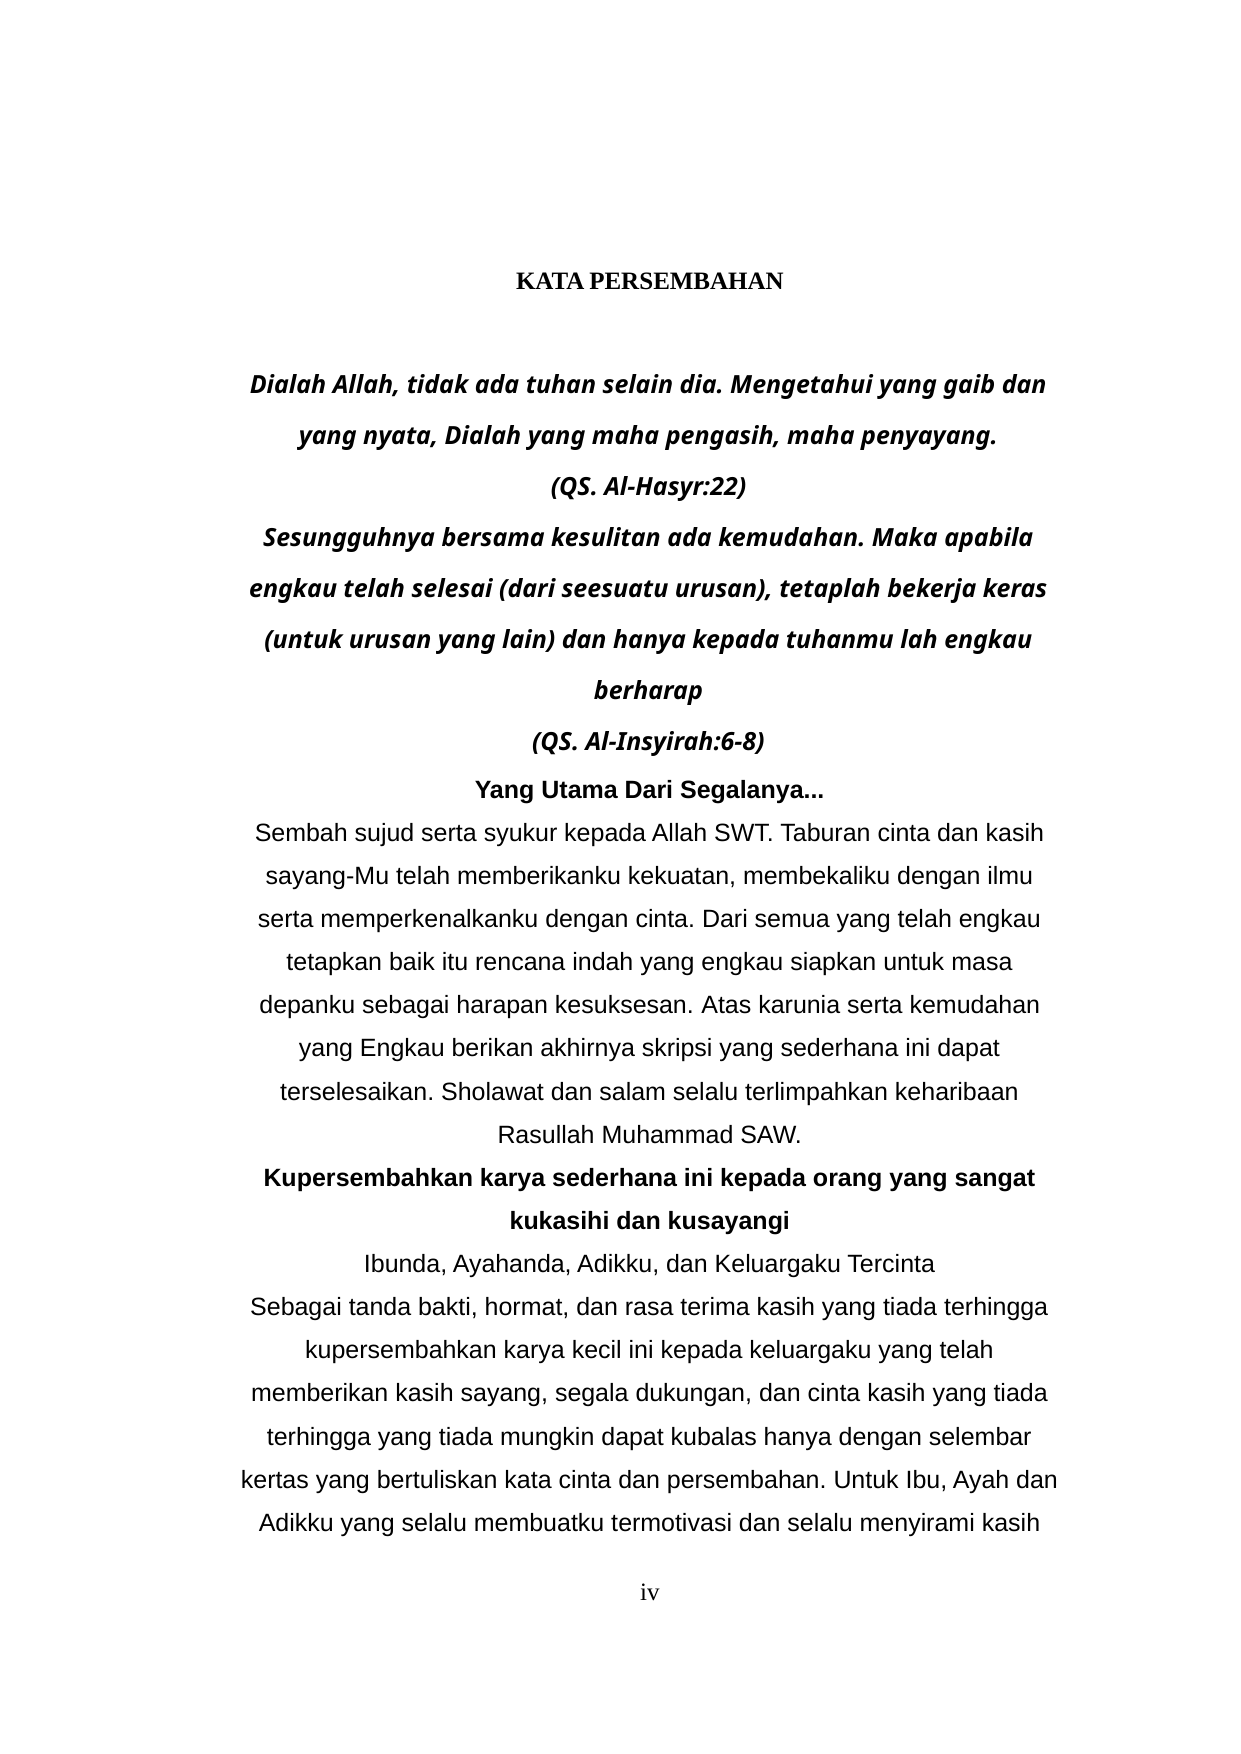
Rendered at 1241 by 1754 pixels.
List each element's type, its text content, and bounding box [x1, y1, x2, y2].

text (QS. Al-Hasyr:22) [236, 468, 1063, 502]
text Yang Utama Dari Segalanya... [236, 775, 1063, 803]
text (QS. Al-Insyirah:6-8) [236, 724, 1063, 758]
text Kupersembahkan karya sederhana ini kepada orang yang sangat kukasihi dan kusayangi [236, 1163, 1063, 1235]
text Sebagai tanda bakti, hormat, dan rasa terima kasih yang tiada terhingga kupersembahkan karya kecil ini kepada keluargaku yang telah memberikan kasih sayang, segala dukungan, dan cinta kasih yang tiada terhingga yang tiada mungkin dapat kubalas hanya dengan selembar kertas yang bertuliskan kata cinta dan persembahan. Untuk Ibu, Ayah dan Adikku yang selalu membuatku termotivasi dan selalu menyirami kasih [236, 1292, 1063, 1537]
text Sesungguhnya bersama kesulitan ada kemudahan. Maka apabila engkau telah selesai (dari seesuatu urusan), tetaplah bekerja keras (untuk urusan yang lain) dan hanya kepada tuhanmu lah engkau berharap [236, 519, 1063, 707]
text KATA PERSEMBAHAN [236, 266, 1063, 294]
text Ibunda, Ayahanda, Adikku, dan Keluargaku Tercinta [236, 1249, 1063, 1278]
text Dialah Allah, tidak ada tuhan selain dia. Mengetahui yang gaib dan yang nyata, Dialah yang maha pengasih, maha penyayang. [236, 366, 1063, 451]
text Sembah sujud serta syukur kepada Allah SWT. Taburan cinta dan kasih sayang-Mu telah memberikanku kekuatan, membekaliku dengan ilmu serta memperkenalkanku dengan cinta. Dari semua yang telah engkau tetapkan baik itu rencana indah yang engkau siapkan untuk masa depanku sebagai harapan kesuksesan. Atas karunia serta kemudahan yang Engkau berikan akhirnya skripsi yang sederhana ini dapat terselesaikan. Sholawat dan salam selalu terlimpahkan keharibaan Rasullah Muhammad SAW. [236, 818, 1063, 1148]
